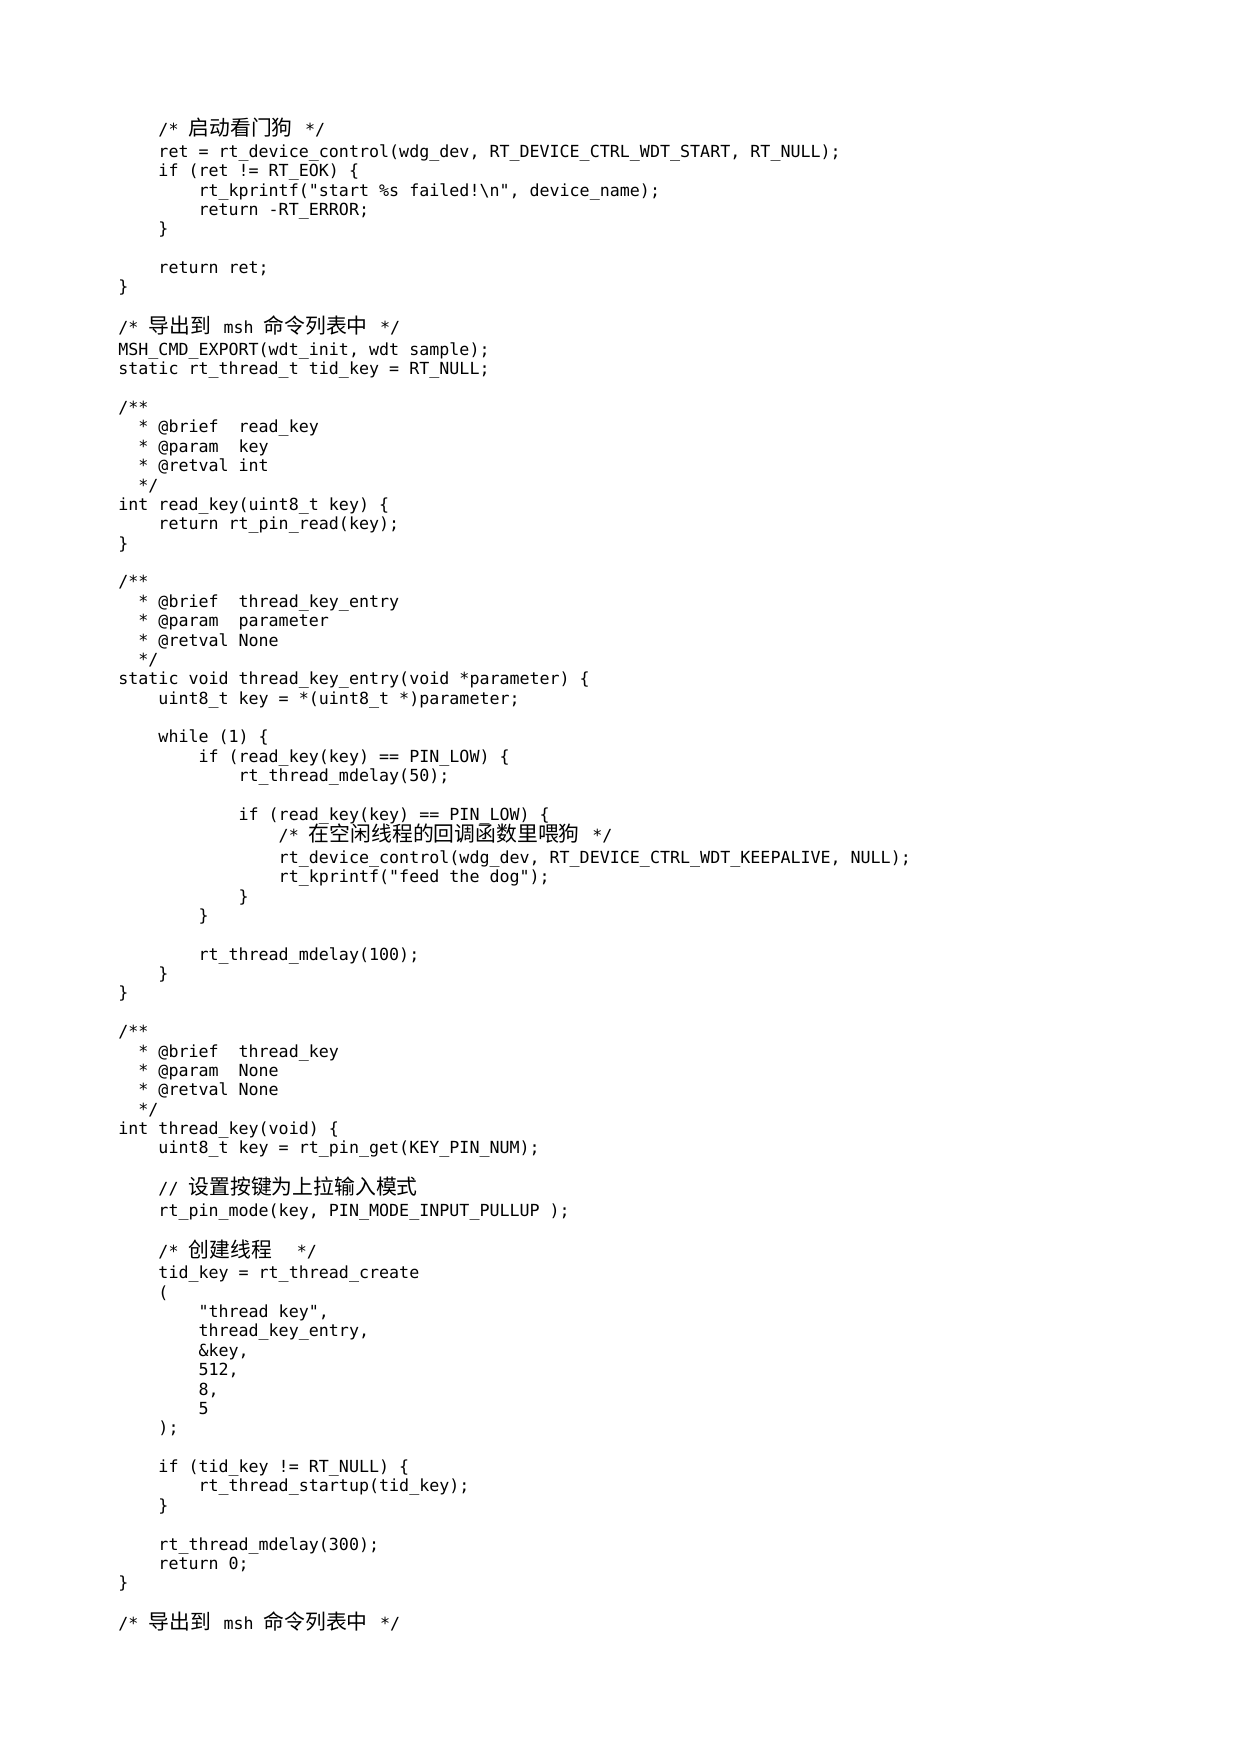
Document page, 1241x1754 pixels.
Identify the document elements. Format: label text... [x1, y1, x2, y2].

text tid_key = rt_thread_create [118, 1263, 1122, 1283]
text */ [118, 1100, 1122, 1119]
text ( [118, 1283, 1122, 1302]
text /* 导出到 msh 命令列表中 */ [118, 1612, 1122, 1636]
text ); [118, 1418, 1122, 1438]
text } [118, 906, 1122, 925]
text } [118, 983, 1122, 1003]
text rt_kprintf("start %s failed!\n", device_name); [118, 181, 1122, 200]
text } [118, 1496, 1122, 1515]
text rt_thread_startup(tid_key); [118, 1476, 1122, 1496]
text if (read_key(key) == PIN_LOW) { [118, 805, 1122, 824]
text rt_thread_mdelay(50); [118, 766, 1122, 785]
text */ [118, 650, 1122, 669]
text /* 导出到 msh 命令列表中 */ [118, 316, 1122, 340]
text return ret; [118, 258, 1122, 277]
text * @brief thread_key_entry [118, 592, 1122, 611]
text 512, [118, 1360, 1122, 1379]
text /** [118, 572, 1122, 592]
text if (tid_key != RT_NULL) { [118, 1457, 1122, 1476]
text * @retval int [118, 456, 1122, 475]
text * @retval None [118, 630, 1122, 650]
text 5 [118, 1399, 1122, 1418]
text * @param None [118, 1061, 1122, 1080]
text } [118, 277, 1122, 297]
text /** [118, 398, 1122, 417]
text * @brief read_key [118, 417, 1122, 437]
text rt_pin_mode(key, PIN_MODE_INPUT_PULLUP ); [118, 1201, 1122, 1220]
text rt_thread_mdelay(100); [118, 945, 1122, 964]
text /** [118, 1022, 1122, 1042]
text } [118, 1573, 1122, 1593]
text } [118, 964, 1122, 983]
text rt_thread_mdelay(300); [118, 1534, 1122, 1554]
text * @param parameter [118, 611, 1122, 630]
text &key, [118, 1341, 1122, 1360]
text static rt_thread_t tid_key = RT_NULL; [118, 359, 1122, 378]
text } [118, 887, 1122, 906]
text */ [118, 475, 1122, 495]
text uint8_t key = rt_pin_get(KEY_PIN_NUM); [118, 1138, 1122, 1158]
text return 0; [118, 1554, 1122, 1573]
text "thread key", [118, 1302, 1122, 1321]
text return rt_pin_read(key); [118, 514, 1122, 533]
text uint8_t key = *(uint8_t *)parameter; [118, 688, 1122, 708]
text ret = rt_device_control(wdg_dev, RT_DEVICE_CTRL_WDT_START, RT_NULL); [118, 142, 1122, 161]
text if (read_key(key) == PIN_LOW) { [118, 747, 1122, 766]
text /* 在空闲线程的回调函数里喂狗 */ [118, 824, 1122, 848]
text int read_key(uint8_t key) { [118, 495, 1122, 514]
text int thread_key(void) { [118, 1119, 1122, 1138]
text } [118, 219, 1122, 239]
text * @param key [118, 437, 1122, 456]
text // 设置按键为上拉输入模式 [118, 1177, 1122, 1201]
text static void thread_key_entry(void *parameter) { [118, 669, 1122, 688]
text /* 启动看门狗 */ [118, 118, 1122, 142]
text if (ret != RT_EOK) { [118, 161, 1122, 181]
text * @brief thread_key [118, 1042, 1122, 1061]
text return -RT_ERROR; [118, 200, 1122, 219]
text 8, [118, 1379, 1122, 1399]
text thread_key_entry, [118, 1321, 1122, 1341]
text /* 创建线程 */ [118, 1239, 1122, 1263]
text rt_device_control(wdg_dev, RT_DEVICE_CTRL_WDT_KEEPALIVE, NULL); [118, 848, 1122, 867]
text MSH_CMD_EXPORT(wdt_init, wdt sample); [118, 340, 1122, 359]
text } [118, 533, 1122, 553]
text * @retval None [118, 1080, 1122, 1100]
text while (1) { [118, 727, 1122, 747]
text rt_kprintf("feed the dog"); [118, 867, 1122, 887]
